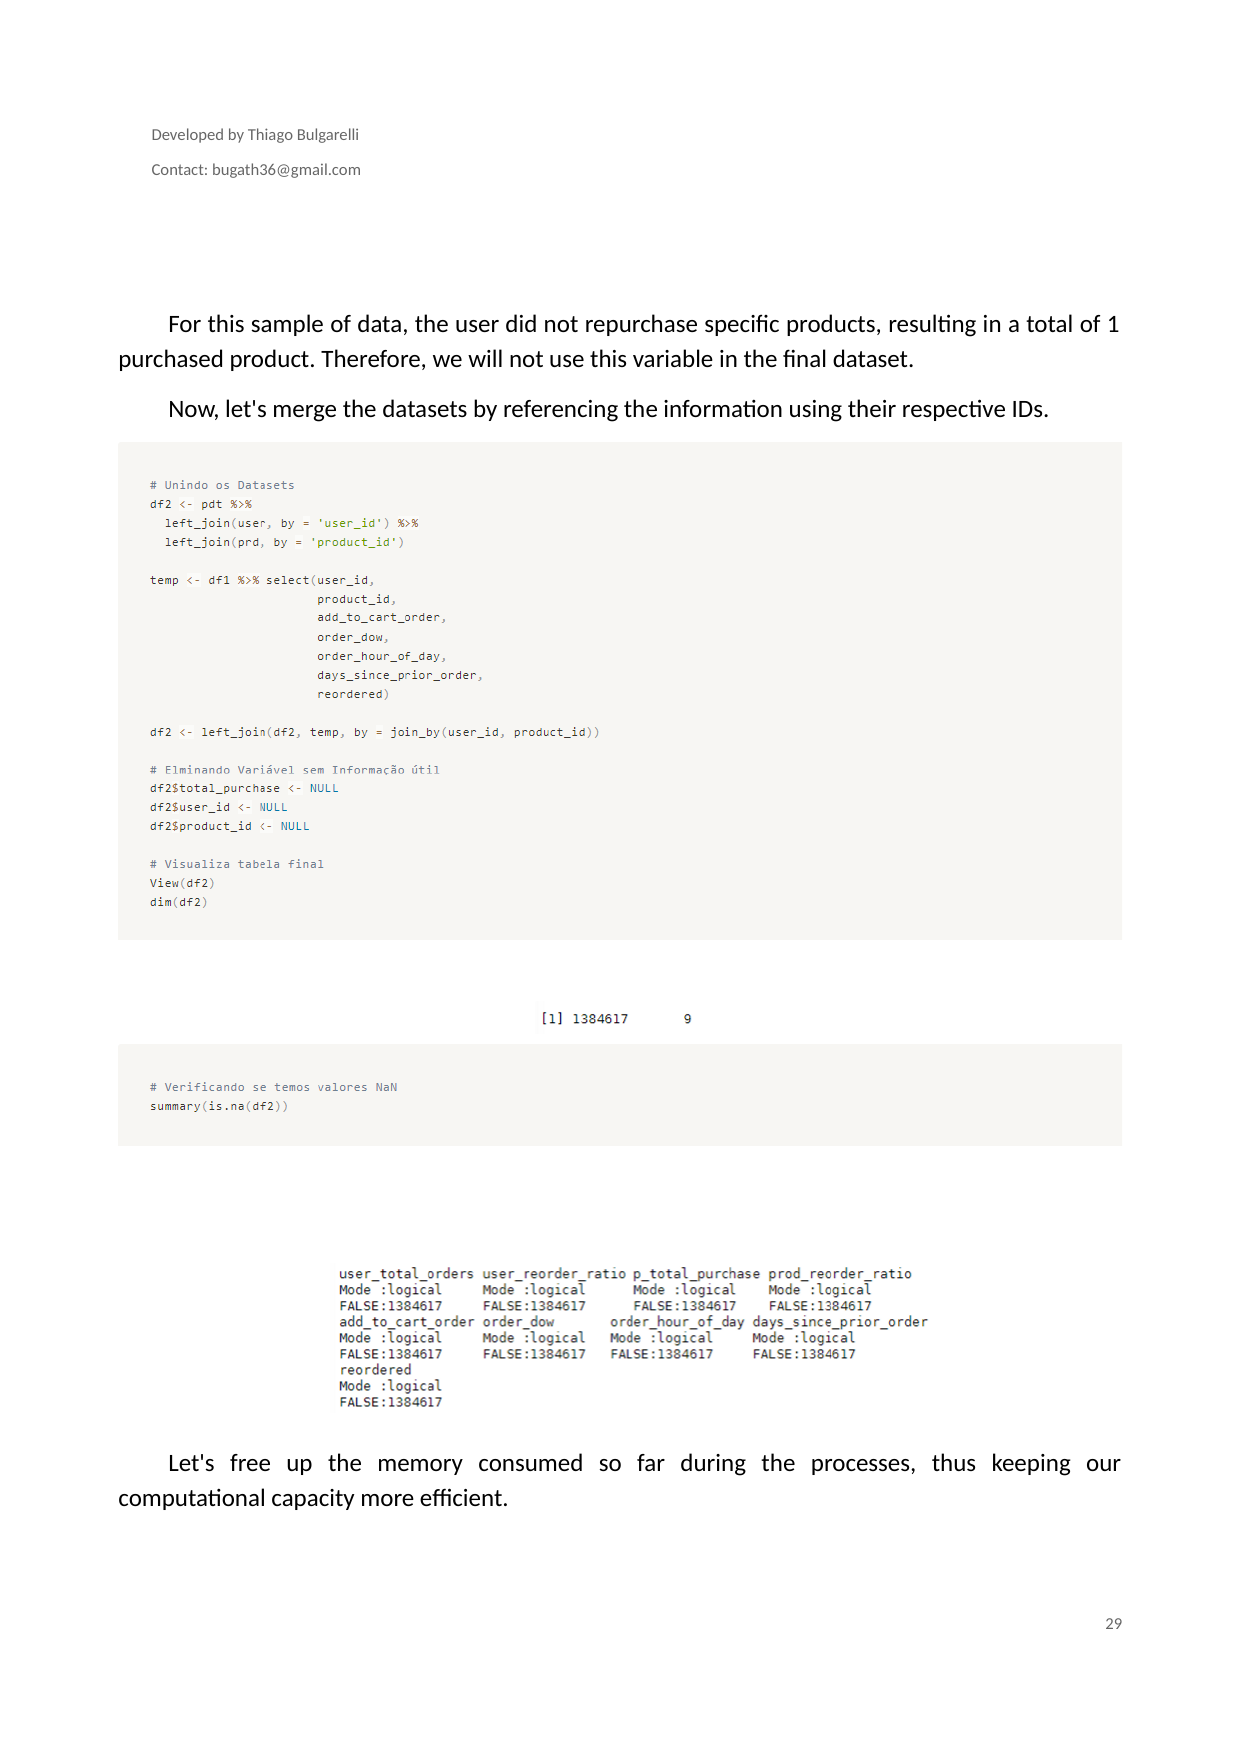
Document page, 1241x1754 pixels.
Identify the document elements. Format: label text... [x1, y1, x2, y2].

text Let's free up the memory consumed so far during the processes, thus keeping our computational capacity more efficient. [118, 1447, 1122, 1513]
text Now, let's merge the datasets by referencing the information using their respective IDs. [118, 393, 1122, 423]
picture [118, 1043, 1123, 1146]
picture [328, 1256, 938, 1416]
text For this sample of data, the user did not repurchase specific products, resulting in a total of 1 purchased product. Therefore, we will not use this variable in the final dataset. [118, 308, 1122, 374]
picture [118, 442, 1123, 940]
